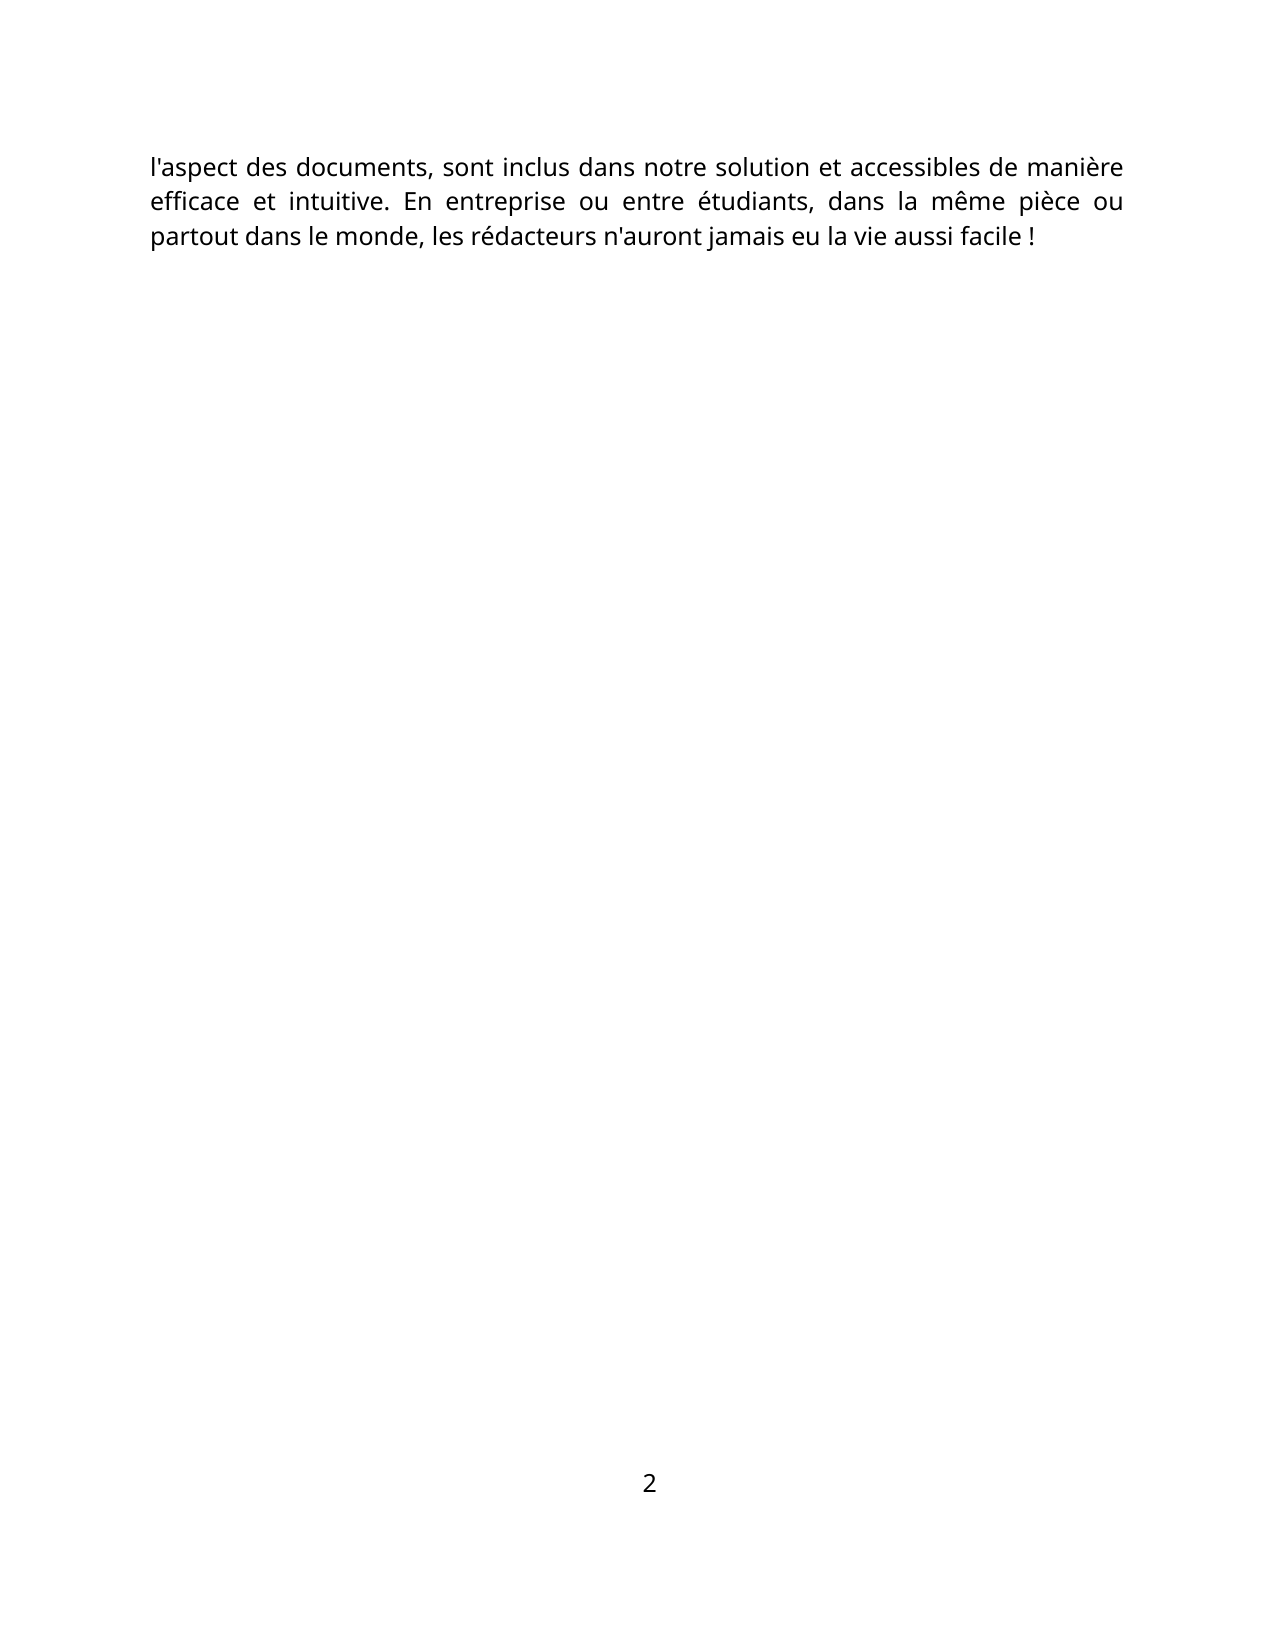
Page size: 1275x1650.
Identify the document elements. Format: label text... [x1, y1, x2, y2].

text l'aspect des documents, sont inclus dans notre solution et accessibles de manière efficace et intuitive. En entreprise ou entre étudiants, dans la même pièce ou partout dans le monde, les rédacteurs n'auront jamais eu la vie aussi facile ! [150, 150, 1125, 252]
